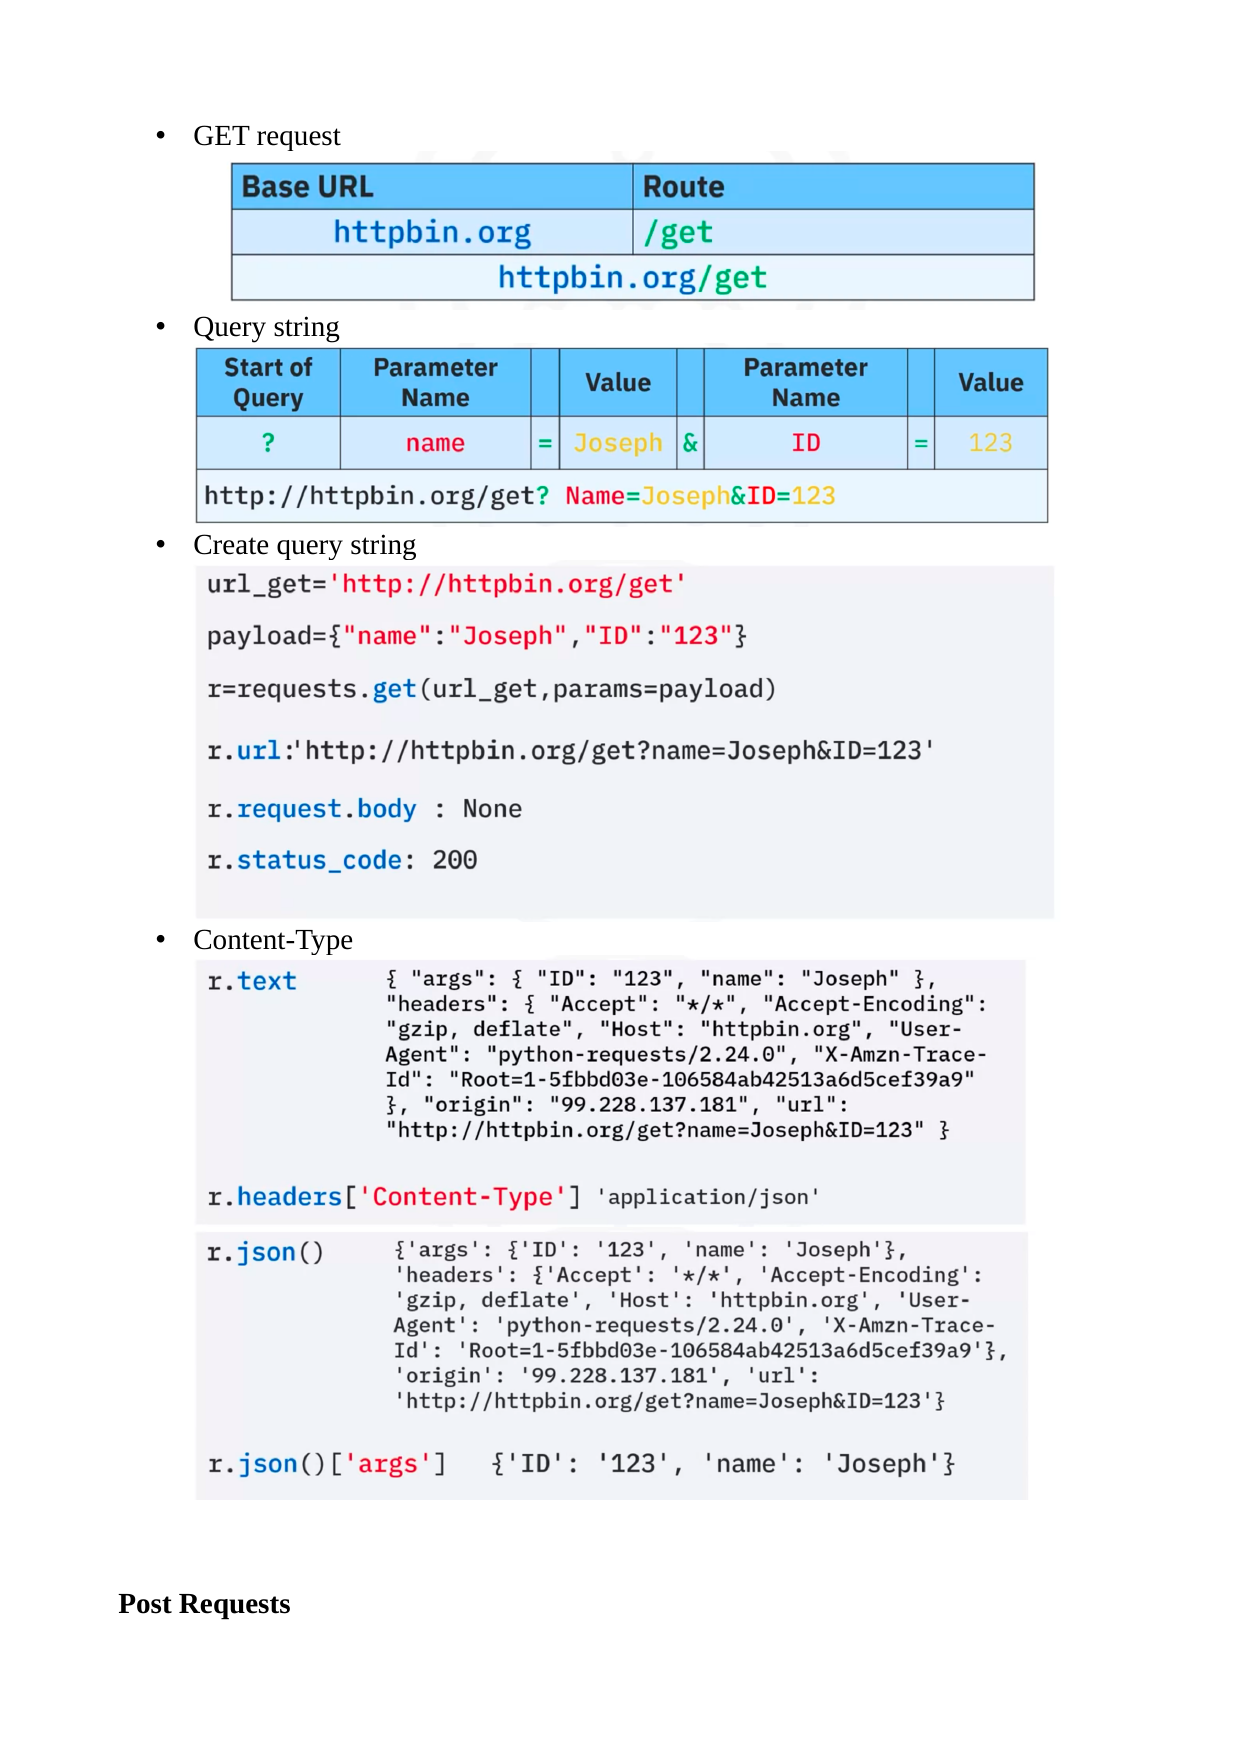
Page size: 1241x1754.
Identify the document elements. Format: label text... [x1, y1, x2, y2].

picture [118, 151, 1123, 310]
list Content-Type [156, 922, 1122, 955]
list GET request [156, 118, 1122, 151]
list Query string [156, 310, 1122, 343]
text Post Requests [118, 1586, 1122, 1619]
list Create query string [156, 527, 1122, 560]
picture [118, 955, 1123, 1500]
picture [118, 343, 1123, 527]
picture [118, 560, 1123, 922]
